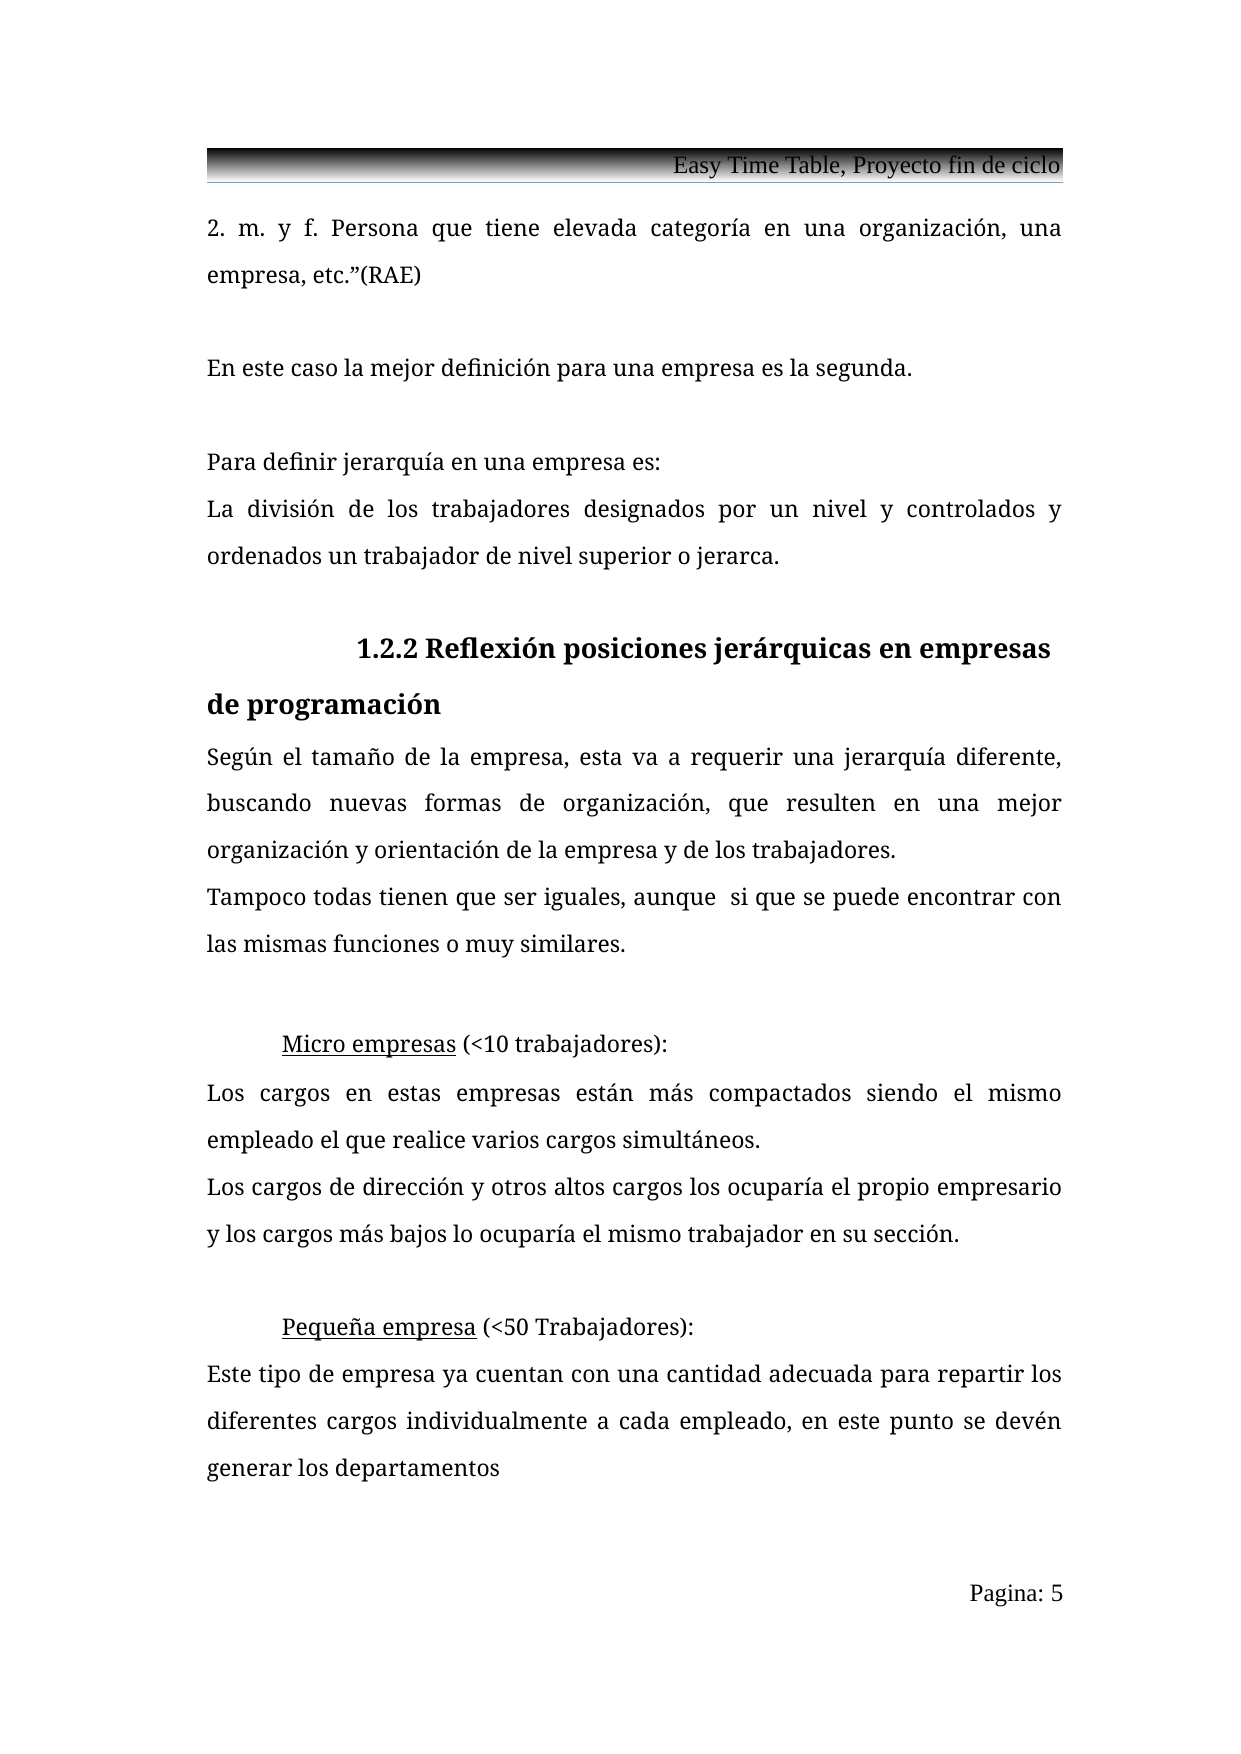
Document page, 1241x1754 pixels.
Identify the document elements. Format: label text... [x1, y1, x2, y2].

text Este tipo de empresa ya cuentan con una cantidad adecuada para repartir los diferentes cargos individualmente a cada empleado, en este punto se devén generar los departamentos [207, 1358, 1063, 1483]
text Los cargos de dirección y otros altos cargos los ocuparía el propio empresario y los cargos más bajos lo ocuparía el mismo trabajador en su sección. [207, 1171, 1063, 1249]
text En este caso la mejor definición para una empresa es la segunda. [207, 352, 1063, 384]
text 1.2.2 Reflexión posiciones jerárquicas en empresas de programación [207, 630, 1063, 722]
text 2. m. y f. Persona que tiene elevada categoría en una organización, una empresa, etc.”(RAE) [207, 212, 1063, 290]
text Pequeña empresa (<50 Trabajadores): [207, 1311, 1063, 1343]
text Tampoco todas tienen que ser iguales, aunque si que se puede encontrar con las mismas funciones o muy similares. [207, 881, 1063, 959]
text Según el tamaño de la empresa, esta va a requerir una jerarquía diferente, buscando nuevas formas de organización, que resulten en una mejor organización y orientación de la empresa y de los trabajadores. [207, 741, 1063, 866]
text Los cargos en estas empresas están más compactados siendo el mismo empleado el que realice varios cargos simultáneos. [207, 1077, 1063, 1155]
text Micro empresas (<10 trabajadores): [207, 1026, 1063, 1060]
text La división de los trabajadores designados por un nivel y controlados y ordenados un trabajador de nivel superior o jerarca. [207, 493, 1063, 571]
text Para definir jerarquía en una empresa es: [207, 446, 1063, 477]
